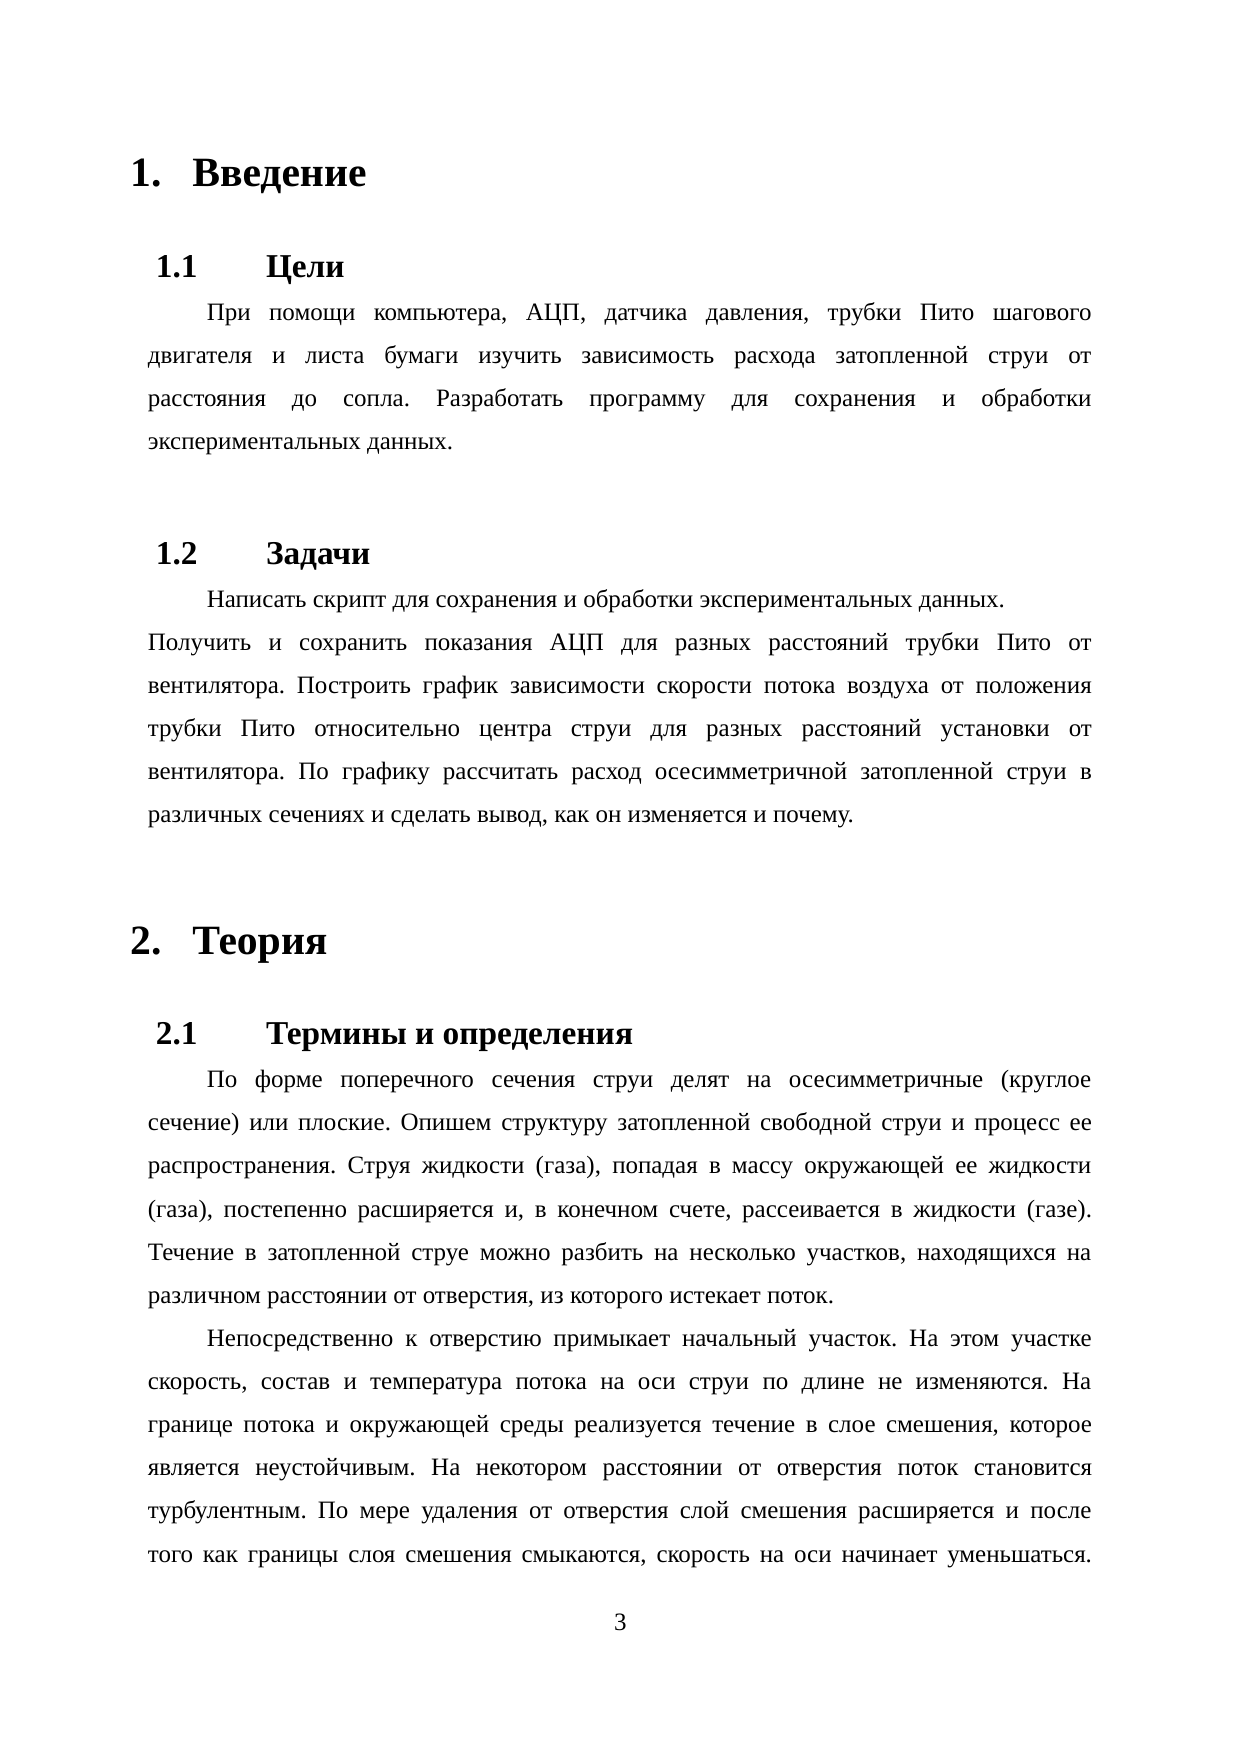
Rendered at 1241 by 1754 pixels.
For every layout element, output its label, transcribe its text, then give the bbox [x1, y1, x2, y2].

subtitle Термины и определения [156, 1013, 1122, 1052]
text Написать скрипт для сохранения и обработки экспериментальных данных. [148, 584, 1093, 613]
text Непосредственно к отверстию примыкает начальный участок. На этом участке скорость, состав и температура потока на оси струи по длине не изменяются. На границе потока и окружающей среды реализуется течение в слое смешения, которое является неустойчивым. На некотором расстоянии от отверстия поток становится турбулентным. По мере удаления от отверстия слой смешения расширяется и после того как границы слоя смешения смыкаются, скорость на оси начинает уменьшаться. [148, 1323, 1093, 1567]
subtitle Цели [156, 246, 1122, 284]
subtitle Задачи [156, 533, 1122, 571]
subtitle Теория [130, 915, 1122, 963]
text При помощи компьютера, АЦП, датчика давления, трубки Пито шагового двигателя и листа бумаги изучить зависимость расхода затопленной струи от расстояния до сопла. Разработать программу для сохранения и обработки экспериментальных данных. [148, 297, 1093, 455]
subtitle Введение [130, 148, 1122, 196]
text Получить и сохранить показания АЦП для разных расстояний трубки Пито от вентилятора. Построить график зависимости скорости потока воздуха от положения трубки Пито относительно центра струи для разных расстояний установки от вентилятора. По графику рассчитать расход осесимметричной затопленной струи в различных сечениях и сделать вывод, как он изменяется и почему. [148, 627, 1093, 828]
text По форме поперечного сечения струи делят на осесимметричные (круглое сечение) или плоские. Опишем структуру затопленной свободной струи и процесс ее распространения. Струя жидкости (газа), попадая в массу окружающей ее жидкости (газа), постепенно расширяется и, в конечном счете, рассеивается в жидкости (газе). Течение в затопленной струе можно разбить на несколько участков, находящихся на различном расстоянии от отверстия, из которого истекает поток. [148, 1064, 1093, 1309]
